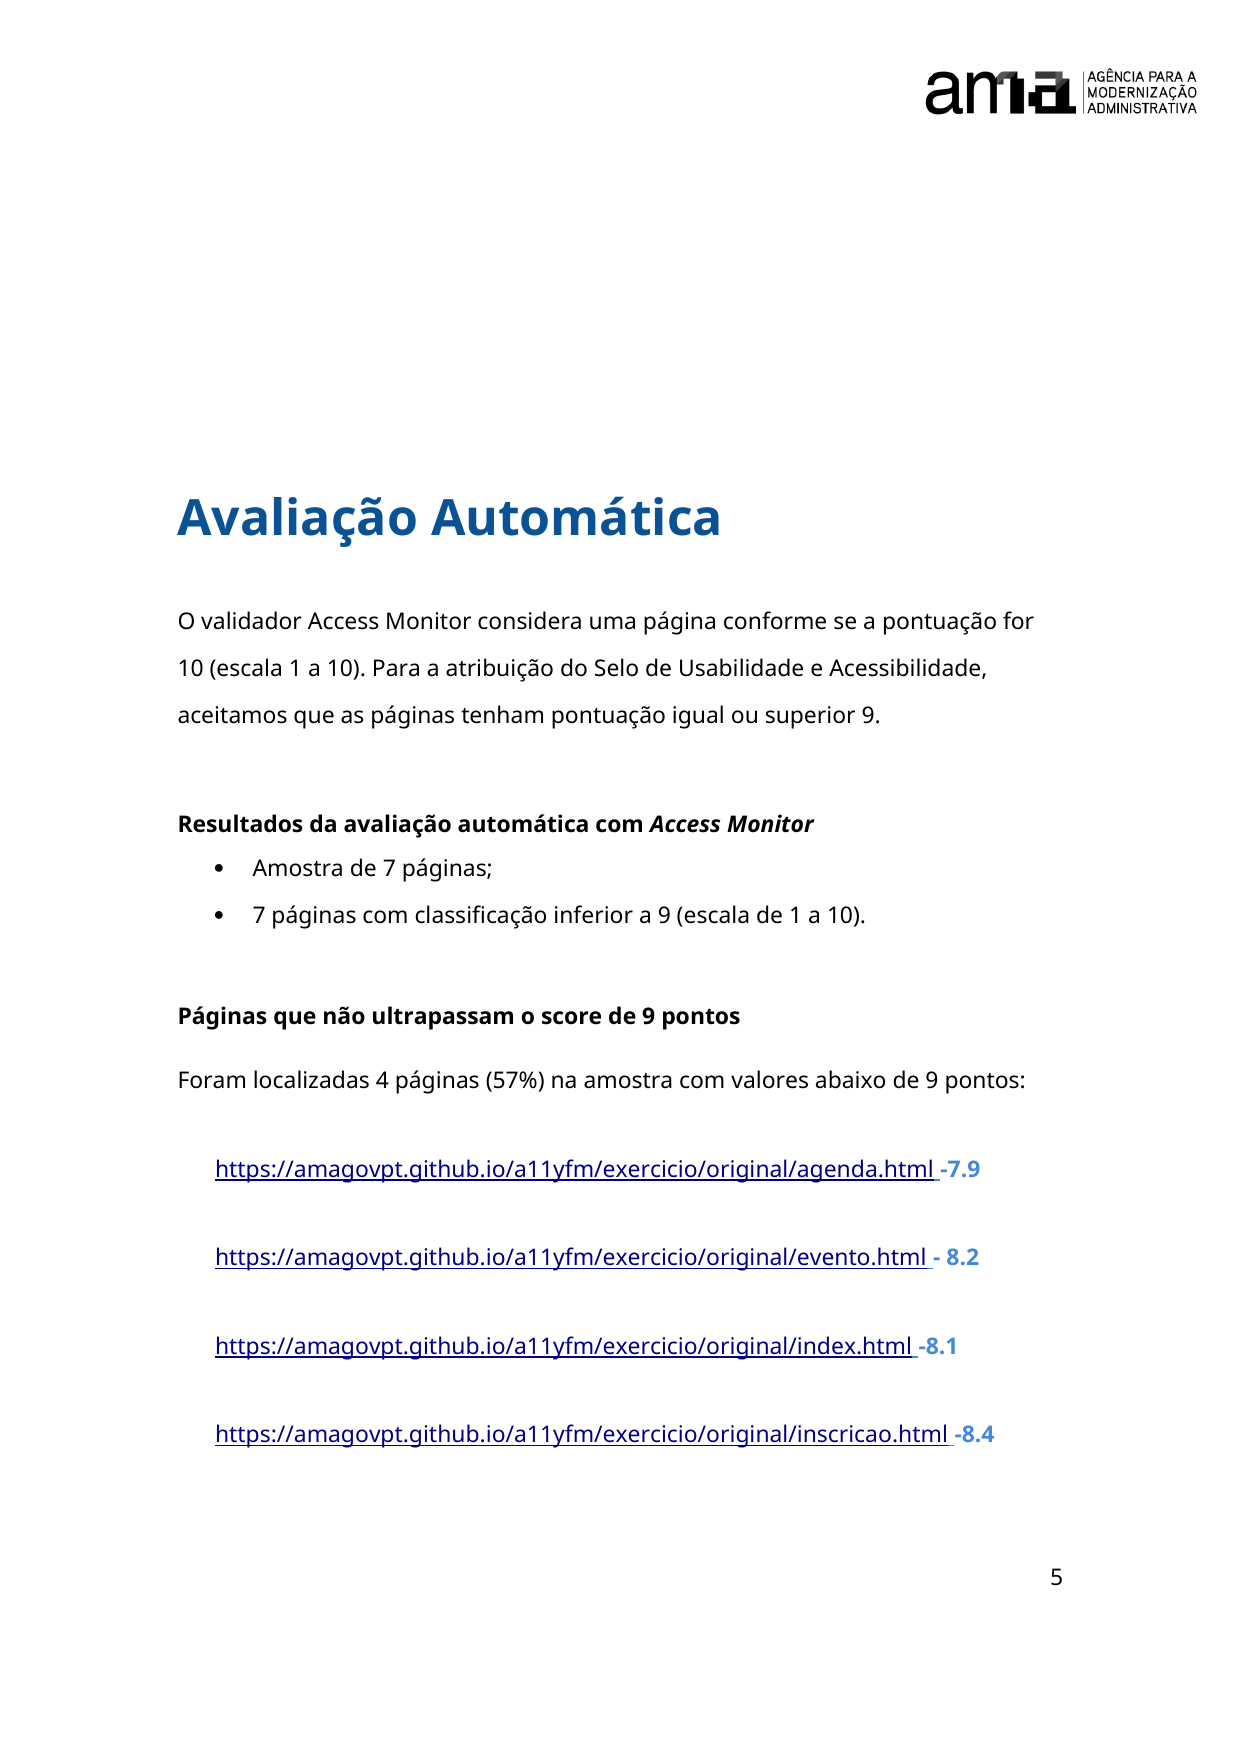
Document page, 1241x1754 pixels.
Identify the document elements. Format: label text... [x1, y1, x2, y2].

subtitle Avaliação Automática [177, 482, 1063, 550]
text https://amagovpt.github.io/a11yfm/exercicio/original/evento.html - 8.2 [215, 1241, 1063, 1272]
text https://amagovpt.github.io/a11yfm/exercicio/original/index.html -8.1 [215, 1330, 1063, 1361]
text Páginas que não ultrapassam o score de 9 pontos [177, 999, 1063, 1031]
text Foram localizadas 4 páginas (57%) na amostra com valores abaixo de 9 pontos: [177, 1064, 1063, 1095]
text https://amagovpt.github.io/a11yfm/exercicio/original/inscricao.html -8.4 [215, 1418, 1063, 1449]
text https://amagovpt.github.io/a11yfm/exercicio/original/agenda.html -7.9 [215, 1153, 1063, 1184]
text Resultados da avaliação automática com Access Monitor [177, 808, 1063, 839]
list Amostra de 7 páginas; [215, 852, 1063, 883]
text O validador Access Monitor considera uma página conforme se a pontuação for 10 (escala 1 a 10). Para a atribuição do Selo de Usabilidade e Acessibilidade, aceitamos que as páginas tenham pontuação igual ou superior 9. [177, 605, 1063, 730]
list 7 páginas com classificação inferior a 9 (escala de 1 a 10). [215, 898, 1063, 930]
